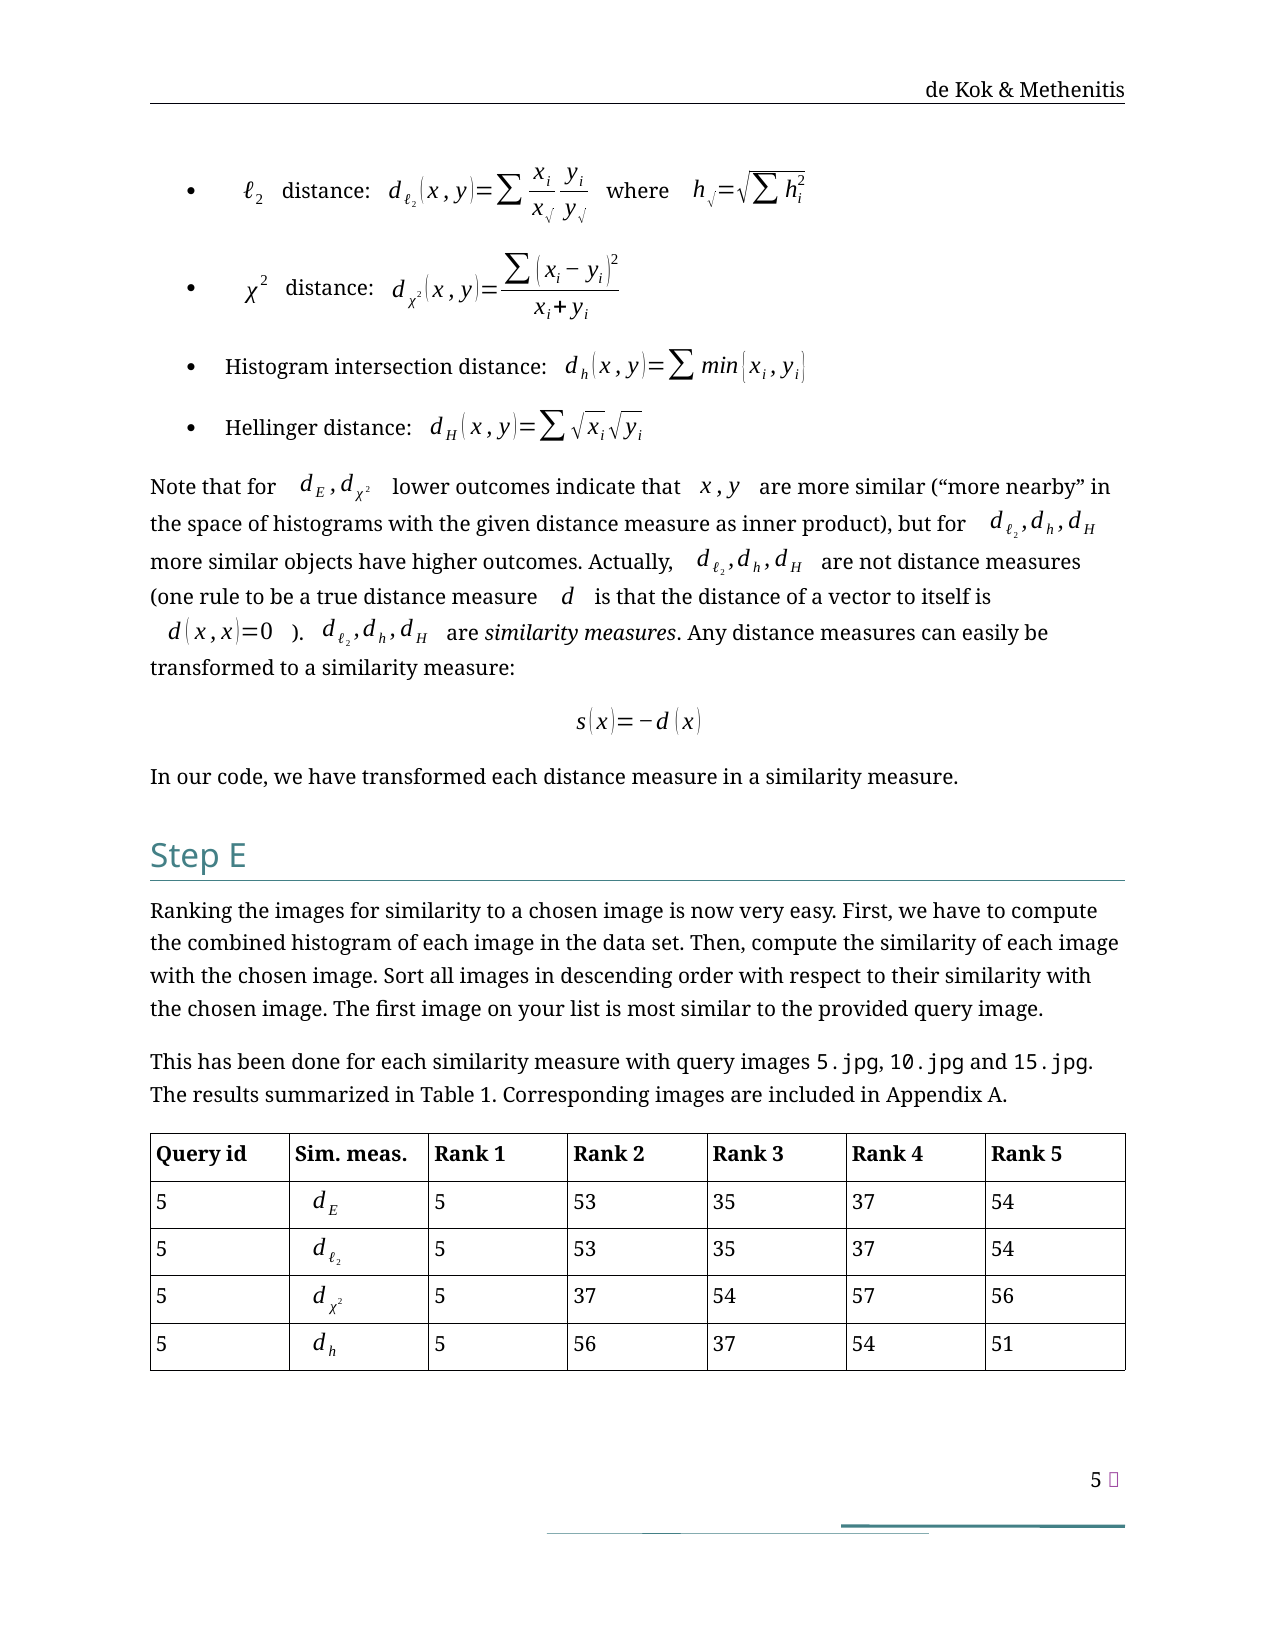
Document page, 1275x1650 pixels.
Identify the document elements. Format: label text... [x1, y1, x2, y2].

table_cell 5 [151, 1276, 289, 1322]
table_cell [290, 1229, 428, 1275]
table_cell 37 [847, 1182, 985, 1228]
table_cell 35 [708, 1229, 846, 1275]
table_cell 56 [568, 1324, 707, 1370]
table_cell [290, 1324, 428, 1370]
text In our code, we have transformed each distance measure in a similarity measure. [150, 762, 1125, 791]
list distance:where [187, 158, 1125, 226]
table_header Sim. meas. [290, 1134, 428, 1181]
table_cell 5 [429, 1324, 567, 1370]
text This has been done for each similarity measure with query images 5.jpg, 10.jpg and 15.jpg. The results summarized in Table 1. Corresponding images are included in Appendix A. [150, 1047, 1125, 1108]
table_header Rank 2 [568, 1134, 707, 1181]
list Hellinger distance: [187, 409, 1125, 444]
list Histogram intersection distance: [187, 348, 1125, 384]
table_cell 37 [847, 1229, 985, 1275]
table_cell 54 [986, 1182, 1125, 1228]
table_header Rank 5 [986, 1134, 1125, 1181]
table_cell 5 [151, 1182, 289, 1228]
table_cell [290, 1276, 428, 1322]
table_header Rank 4 [847, 1134, 985, 1181]
table_header Rank 3 [708, 1134, 846, 1181]
table_header Query id [151, 1134, 289, 1181]
table_cell 35 [708, 1182, 846, 1228]
table_cell 54 [708, 1276, 846, 1322]
list distance: [187, 251, 1125, 323]
table_cell 37 [708, 1324, 846, 1370]
table_cell 5 [429, 1276, 567, 1322]
table_cell 53 [568, 1229, 707, 1275]
table_cell 37 [568, 1276, 707, 1322]
table_cell 5 [151, 1229, 289, 1275]
text Note that for lower outcomes indicate thatare more similar (“more nearby” in the space of histograms with the given distance measure as inner product), but for more similar objects have higher outcomes. Actually, are not distance measures (one rule to be a true distance measure is that the distance of a vector to itself is ).are similarity measures. Any distance measures can easily be transformed to a similarity measure: [150, 469, 1125, 681]
table_cell 53 [568, 1182, 707, 1228]
table_cell 51 [986, 1324, 1125, 1370]
table_cell 56 [986, 1276, 1125, 1322]
table_cell 5 [151, 1324, 289, 1370]
table_cell 54 [986, 1229, 1125, 1275]
table_cell 54 [847, 1324, 985, 1370]
table_header Rank 1 [429, 1134, 567, 1181]
table_cell [290, 1182, 428, 1228]
table_cell 5 [429, 1229, 567, 1275]
table_cell 57 [847, 1276, 985, 1322]
table_cell 5 [429, 1182, 567, 1228]
text Ranking the images for similarity to a chosen image is now very easy. First, we have to compute the combined histogram of each image in the data set. Then, compute the similarity of each image with the chosen image. Sort all images in descending order with respect to their similarity with the chosen image. The first image on your list is most similar to the provided query image. [150, 896, 1125, 1022]
subtitle Step E [150, 832, 1125, 880]
